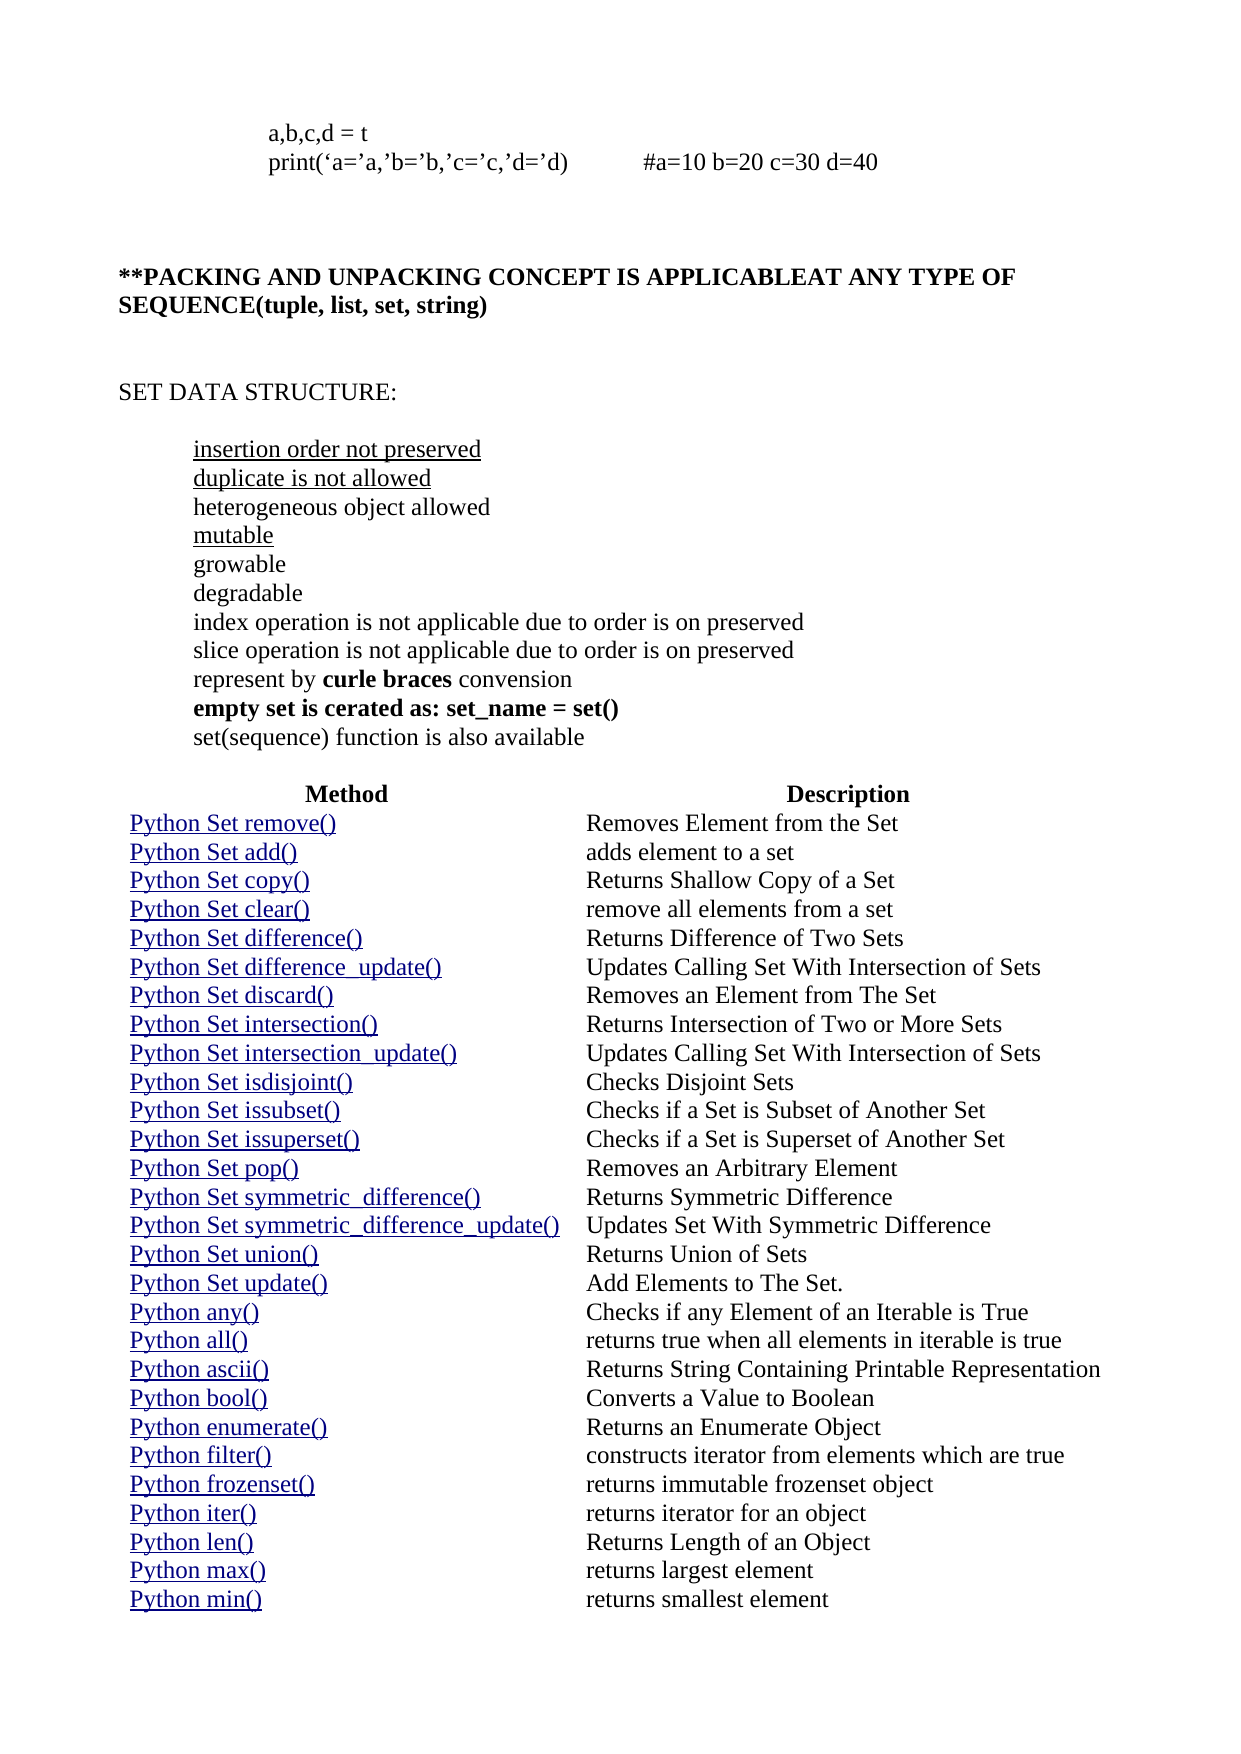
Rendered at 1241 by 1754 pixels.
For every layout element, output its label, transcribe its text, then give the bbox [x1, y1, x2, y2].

text mutable [118, 521, 1122, 549]
text **PACKING AND UNPACKING CONCEPT IS APPLICABLEAT ANY TYPE OF SEQUENCE(tuple, list, set, string) [118, 262, 1122, 319]
table_header Method [118, 779, 574, 808]
table_cell returns immutable frozenset object [575, 1469, 1122, 1498]
table_cell constructs iterator from elements which are true [575, 1441, 1122, 1469]
text represent by curle braces convension [118, 664, 1122, 693]
table_cell Python Set union() [118, 1239, 574, 1268]
table_cell Updates Calling Set With Intersection of Sets [575, 952, 1122, 981]
table_cell Python iter() [118, 1498, 574, 1527]
table_cell Checks if a Set is Superset of Another Set [575, 1124, 1122, 1153]
table_cell Returns String Containing Printable Representation [575, 1354, 1122, 1383]
text insertion order not preserved [118, 434, 1122, 463]
text growable [118, 549, 1122, 578]
table_cell Python max() [118, 1556, 574, 1584]
text empty set is cerated as: set_name = set() [118, 693, 1122, 722]
table_cell Python Set isdisjoint() [118, 1067, 574, 1096]
text slice operation is not applicable due to order is on preserved [118, 636, 1122, 664]
table_cell Returns Union of Sets [575, 1239, 1122, 1268]
text set(sequence) function is also available [118, 722, 1122, 751]
table_cell Returns an Enumerate Object [575, 1412, 1122, 1441]
table_cell Python Set issubset() [118, 1096, 574, 1124]
table_cell Removes an Element from The Set [575, 981, 1122, 1009]
table_cell Python Set intersection_update() [118, 1038, 574, 1067]
text print(‘a=’a,’b=’b,’c=’c,’d=’d) #a=10 b=20 c=30 d=40 [118, 147, 1122, 176]
table_cell remove all elements from a set [575, 894, 1122, 923]
table_cell Python Set update() [118, 1268, 574, 1297]
table_cell Returns Intersection of Two or More Sets [575, 1009, 1122, 1038]
table_cell Python bool() [118, 1383, 574, 1412]
table_cell Python all() [118, 1326, 574, 1354]
table_cell Python Set difference_update() [118, 952, 574, 981]
table_cell Python Set intersection() [118, 1009, 574, 1038]
table_cell Removes Element from the Set [575, 808, 1122, 837]
table_cell Python ascii() [118, 1354, 574, 1383]
table_cell returns largest element [575, 1556, 1122, 1584]
table_cell Updates Calling Set With Intersection of Sets [575, 1038, 1122, 1067]
table_cell Python any() [118, 1297, 574, 1326]
text heterogeneous object allowed [118, 492, 1122, 521]
table_cell Returns Difference of Two Sets [575, 923, 1122, 952]
table_cell Python Set symmetric_difference() [118, 1182, 574, 1211]
table_cell Python frozenset() [118, 1469, 574, 1498]
table_cell Updates Set With Symmetric Difference [575, 1211, 1122, 1239]
text a,b,c,d = t [118, 118, 1122, 147]
table_cell Checks if any Element of an Iterable is True [575, 1297, 1122, 1326]
table_cell Python len() [118, 1527, 574, 1556]
table_cell adds element to a set [575, 837, 1122, 866]
table_cell Python filter() [118, 1441, 574, 1469]
table_cell Python Set clear() [118, 894, 574, 923]
table_cell Checks if a Set is Subset of Another Set [575, 1096, 1122, 1124]
text duplicate is not allowed [118, 463, 1122, 492]
table_cell Python enumerate() [118, 1412, 574, 1441]
table_cell Python Set add() [118, 837, 574, 866]
table_cell Python Set pop() [118, 1153, 574, 1182]
table_cell Add Elements to The Set. [575, 1268, 1122, 1297]
table_cell Python Set copy() [118, 866, 574, 894]
text index operation is not applicable due to order is on preserved [118, 607, 1122, 636]
table_cell returns iterator for an object [575, 1498, 1122, 1527]
table_cell Python Set difference() [118, 923, 574, 952]
table_cell Python Set symmetric_difference_update() [118, 1211, 574, 1239]
table_cell Converts a Value to Boolean [575, 1383, 1122, 1412]
table_cell Checks Disjoint Sets [575, 1067, 1122, 1096]
table_cell Python Set discard() [118, 981, 574, 1009]
table_cell Python min() [118, 1584, 574, 1613]
table_cell Python Set issuperset() [118, 1124, 574, 1153]
table_header Description [575, 779, 1122, 808]
text SET DATA STRUCTURE: [118, 377, 1122, 406]
table_cell returns true when all elements in iterable is true [575, 1326, 1122, 1354]
text degradable [118, 578, 1122, 607]
table_cell Removes an Arbitrary Element [575, 1153, 1122, 1182]
table_cell Returns Symmetric Difference [575, 1182, 1122, 1211]
table_cell Python Set remove() [118, 808, 574, 837]
table_cell Returns Shallow Copy of a Set [575, 866, 1122, 894]
table_cell Returns Length of an Object [575, 1527, 1122, 1556]
table_cell returns smallest element [575, 1584, 1122, 1613]
